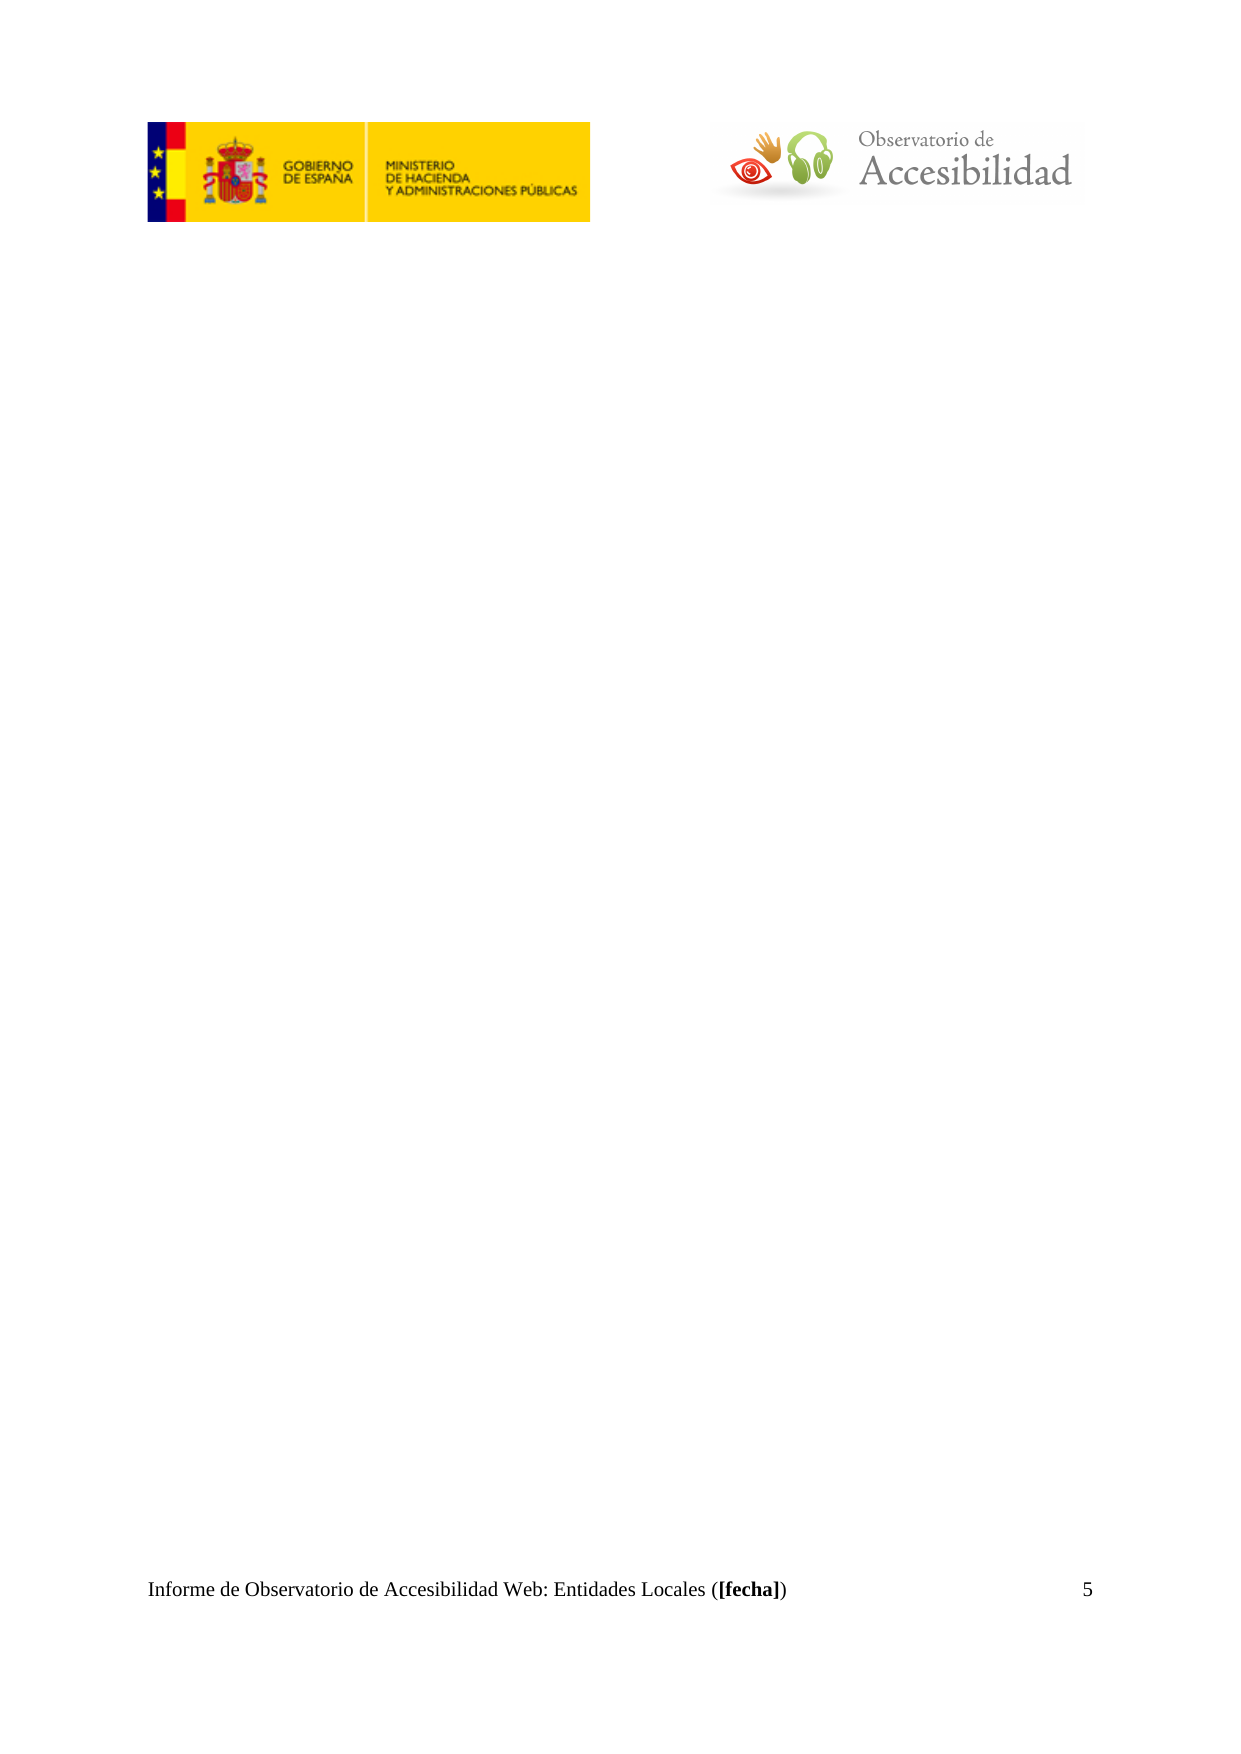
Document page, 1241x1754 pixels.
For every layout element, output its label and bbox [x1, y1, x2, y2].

picture [147, 122, 591, 222]
picture [710, 122, 1086, 205]
